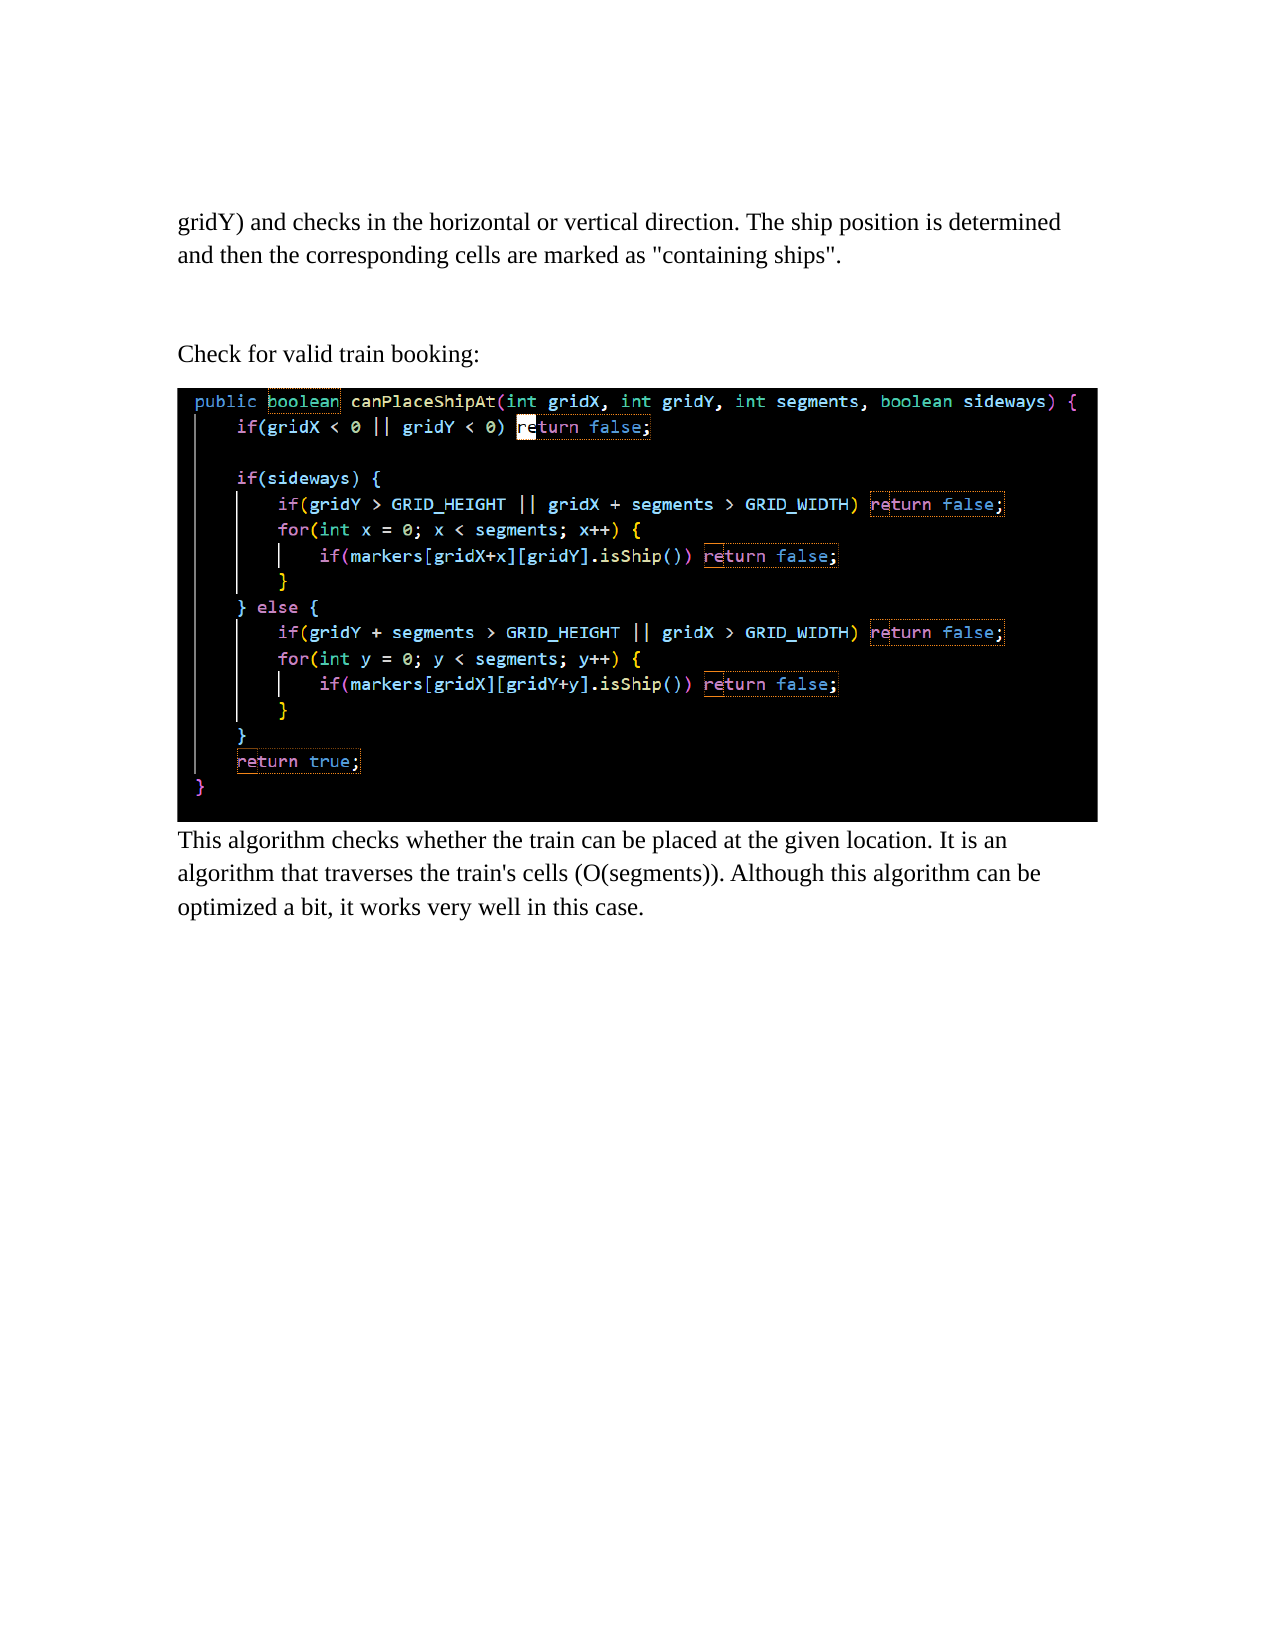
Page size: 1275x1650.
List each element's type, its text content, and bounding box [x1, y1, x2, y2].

text gridY) and checks in the horizontal or vertical direction. The ship position is determined and then the corresponding cells are marked as "containing ships". [177, 207, 1098, 268]
text Check for valid train booking: [177, 339, 1098, 368]
text This algorithm checks whether the train can be placed at the given location. It is an algorithm that traverses the train's cells (O(segments)). Although this algorithm can be optimized a bit, it works very well in this case. [177, 822, 1098, 920]
